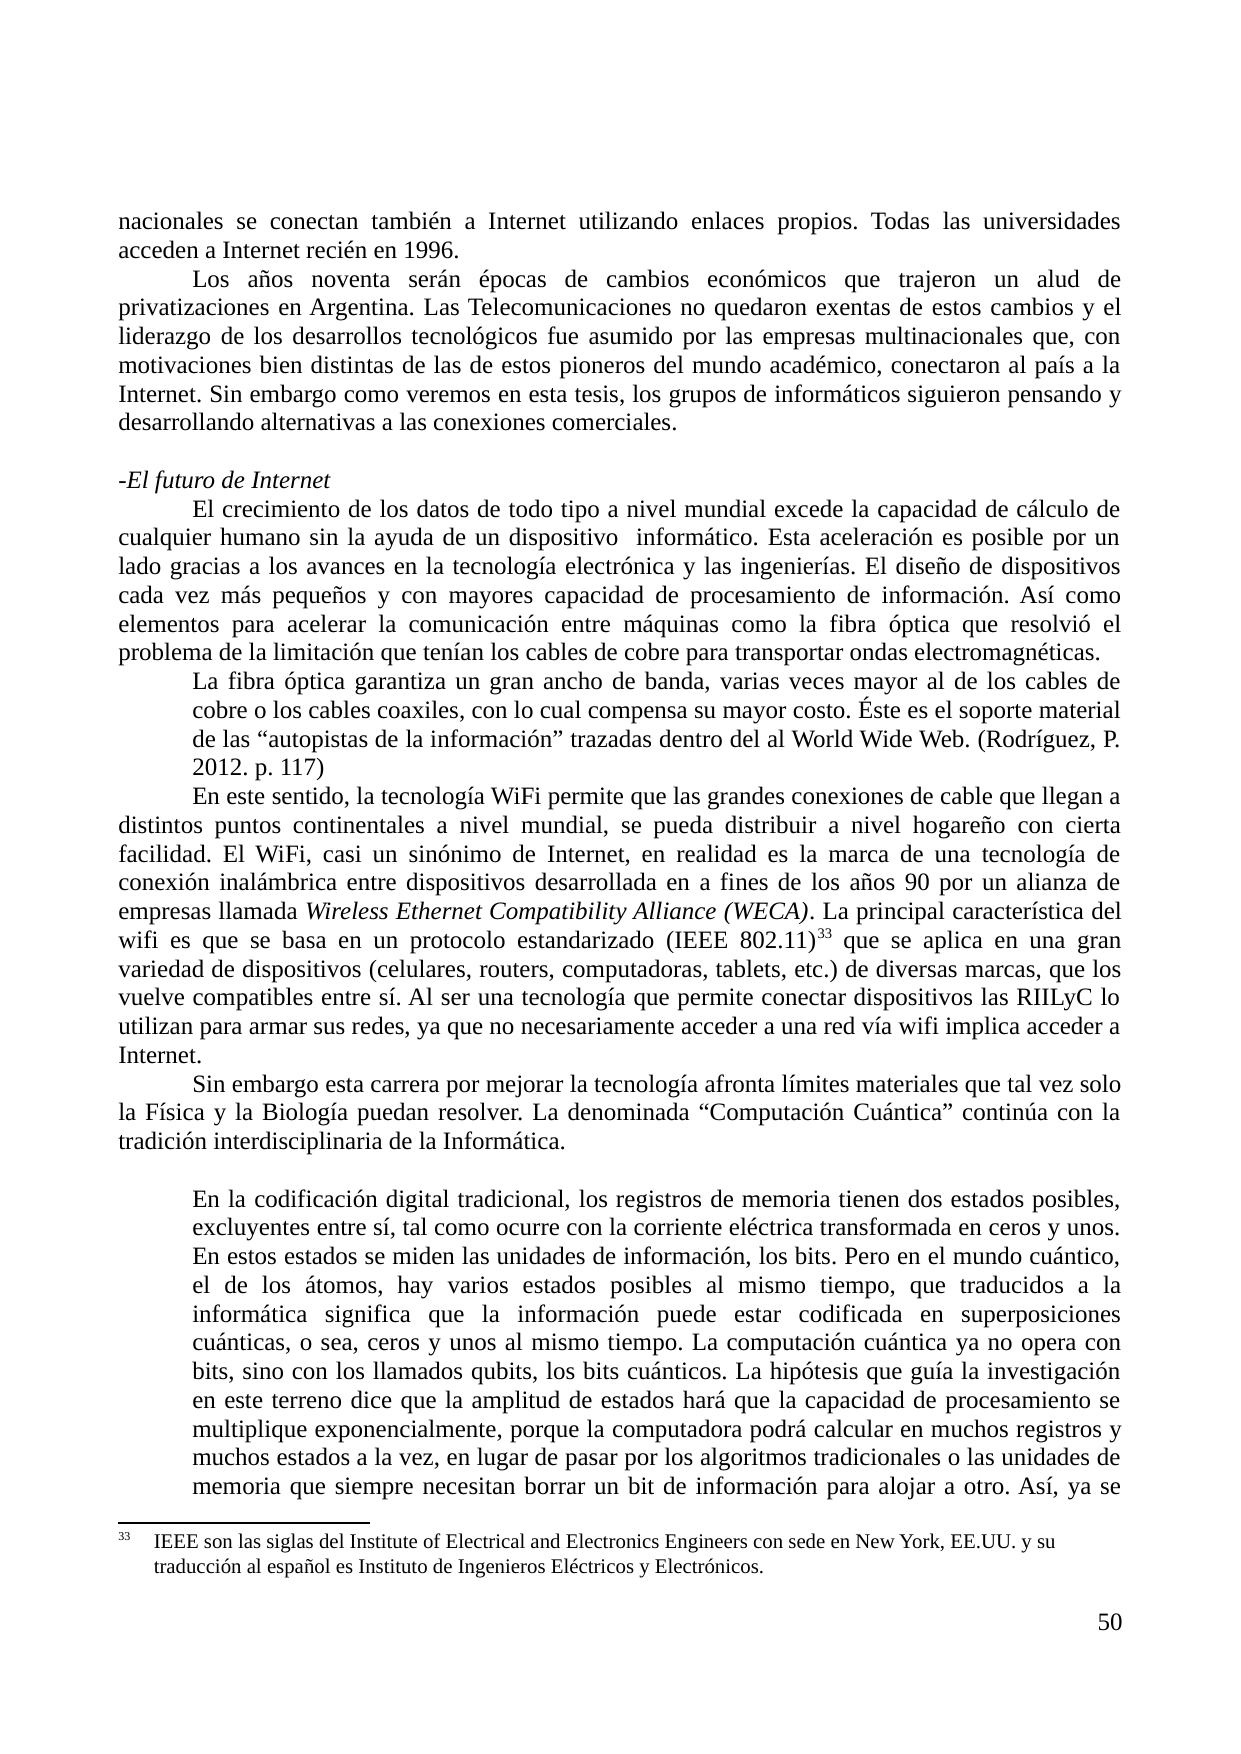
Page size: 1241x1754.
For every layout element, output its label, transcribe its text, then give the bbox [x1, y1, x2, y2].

text En este sentido, la tecnología WiFi permite que las grandes conexiones de cable que llegan a distintos puntos continentales a nivel mundial, se pueda distribuir a nivel hogareño con cierta facilidad. El WiFi, casi un sinónimo de Internet, en realidad es la marca de una tecnología de conexión inalámbrica entre dispositivos desarrollada en a fines de los años 90 por un alianza de empresas llamada Wireless Ethernet Compatibility Alliance (WECA). La principal característica del wifi es que se basa en un protocolo estandarizado (IEEE 802.11) que se aplica en una gran variedad de dispositivos (celulares, routers, computadoras, tablets, etc.) de diversas marcas, que los vuelve compatibles entre sí. Al ser una tecnología que permite conectar dispositivos las RIILyC lo utilizan para armar sus redes, ya que no necesariamente acceder a una red vía wifi implica acceder a Internet. [118, 781, 1122, 1069]
text IEEE son las siglas del Institute of Electrical and Electronics Engineers con sede en New York, EE.UU. y su traducción al español es Instituto de Ingenieros Eléctricos y Electrónicos. [118, 1529, 1122, 1578]
text nacionales se conectan también a Internet utilizando enlaces propios. Todas las universidades acceden a Internet recién en 1996. [118, 206, 1122, 264]
text El crecimiento de los datos de todo tipo a nivel mundial excede la capacidad de cálculo de cualquier humano sin la ayuda de un dispositivo informático. Esta aceleración es posible por un lado gracias a los avances en la tecnología electrónica y las ingenierías. El diseño de dispositivos cada vez más pequeños y con mayores capacidad de procesamiento de información. Así como elementos para acelerar la comunicación entre máquinas como la fibra óptica que resolvió el problema de la limitación que tenían los cables de cobre para transportar ondas electromagnéticas. [118, 494, 1122, 666]
subtitle -El futuro de Internet [118, 465, 1122, 494]
text Sin embargo esta carrera por mejorar la tecnología afronta límites materiales que tal vez solo la Física y la Biología puedan resolver. La denominada “Computación Cuántica” continúa con la tradición interdisciplinaria de la Informática. [118, 1069, 1122, 1155]
text Los años noventa serán épocas de cambios económicos que trajeron un alud de privatizaciones en Argentina. Las Telecomunicaciones no quedaron exentas de estos cambios y el liderazgo de los desarrollos tecnológicos fue asumido por las empresas multinacionales que, con motivaciones bien distintas de las de estos pioneros del mundo académico, conectaron al país a la Internet. Sin embargo como veremos en esta tesis, los grupos de informáticos siguieron pensando y desarrollando alternativas a las conexiones comerciales. [118, 264, 1122, 436]
text La fibra óptica garantiza un gran ancho de banda, varias veces mayor al de los cables de cobre o los cables coaxiles, con lo cual compensa su mayor costo. Éste es el soporte material de las “autopistas de la información” trazadas dentro del al World Wide Web. (Rodríguez, P. 2012. p. 117) [192, 666, 1122, 781]
text En la codificación digital tradicional, los registros de memoria tienen dos estados posibles, excluyentes entre sí, tal como ocurre con la corriente eléctrica transformada en ceros y unos. En estos estados se miden las unidades de información, los bits. Pero en el mundo cuántico, el de los átomos, hay varios estados posibles al mismo tiempo, que traducidos a la informática significa que la información puede estar codificada en superposiciones cuánticas, o sea, ceros y unos al mismo tiempo. La computación cuántica ya no opera con bits, sino con los llamados qubits, los bits cuánticos. La hipótesis que guía la investigación en este terreno dice que la amplitud de estados hará que la capacidad de procesamiento se multiplique exponencialmente, porque la computadora podrá calcular en muchos registros y muchos estados a la vez, en lugar de pasar por los algoritmos tradicionales o las unidades de memoria que siempre necesitan borrar un bit de información para alojar a otro. Así, ya se [192, 1184, 1122, 1500]
